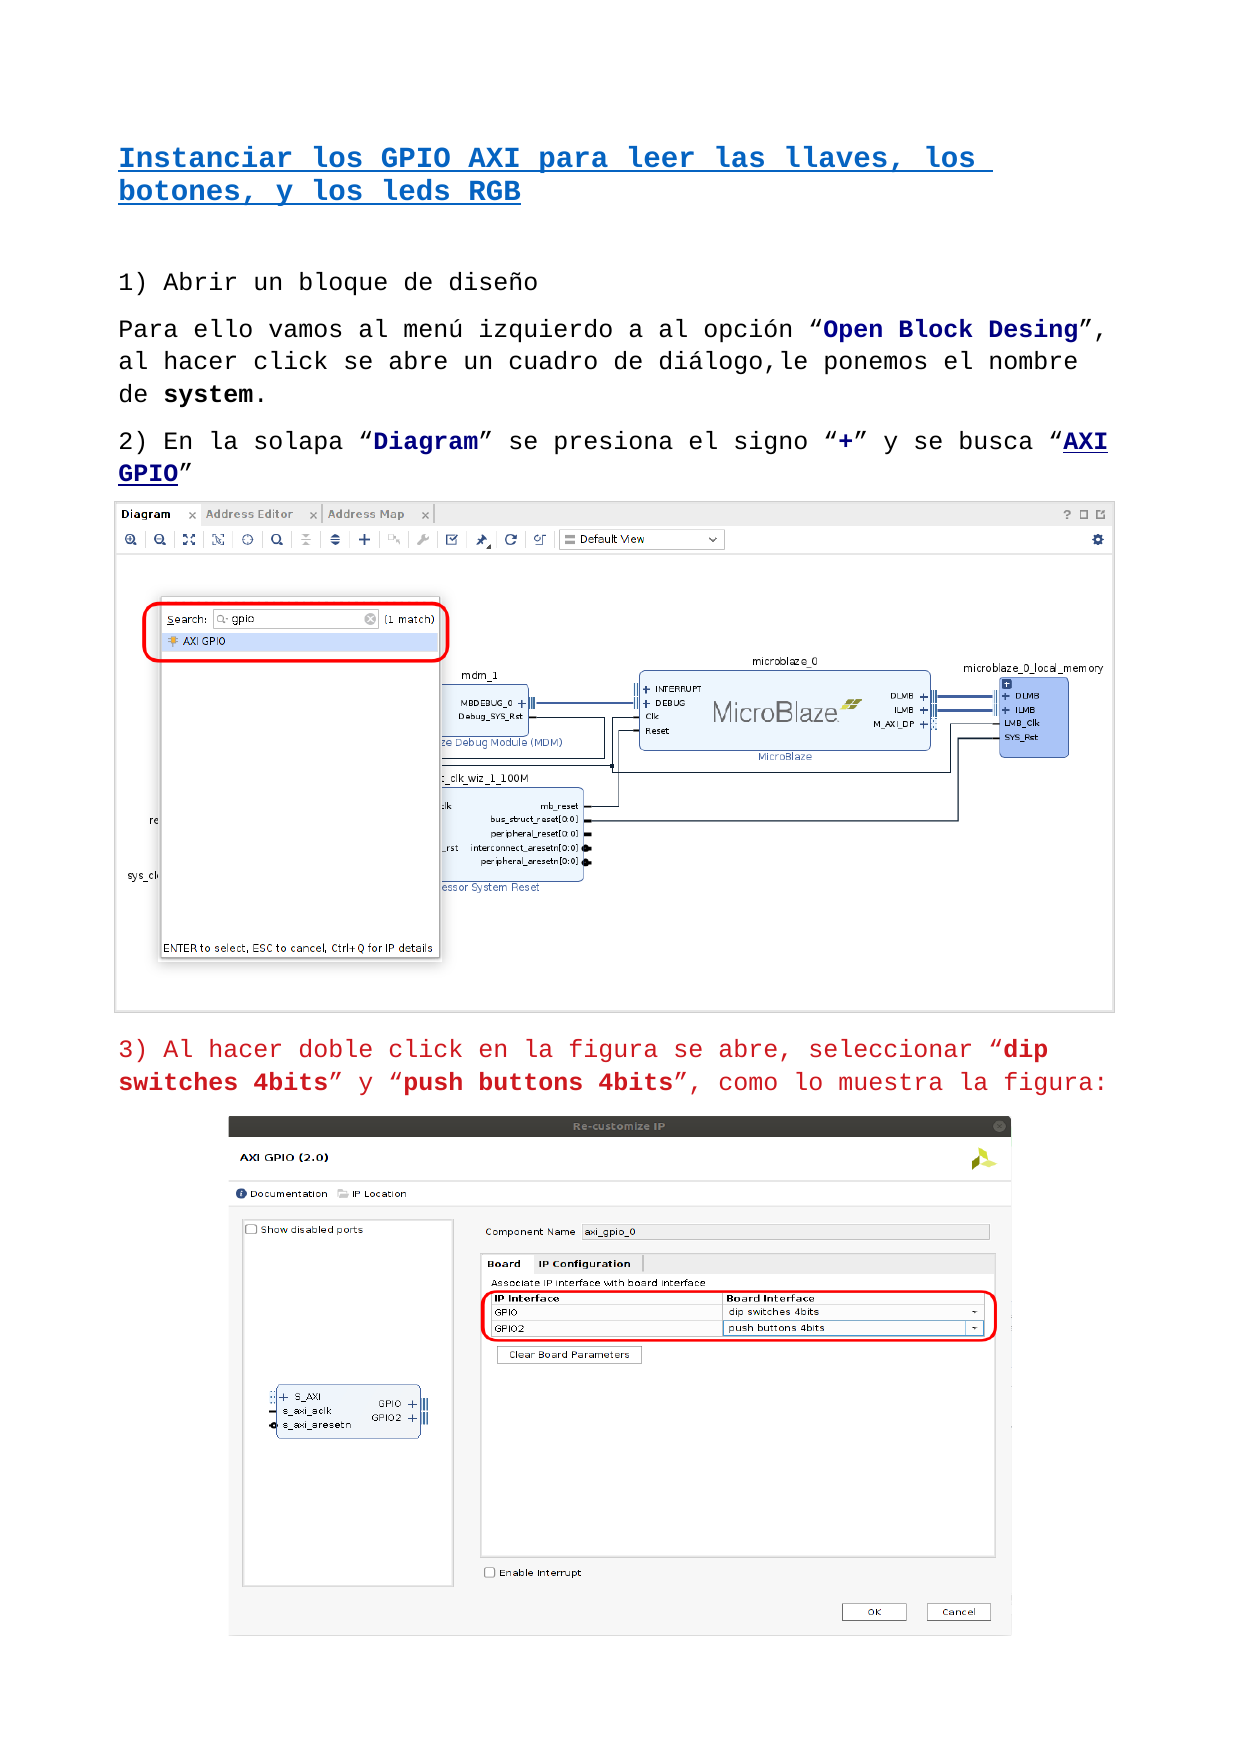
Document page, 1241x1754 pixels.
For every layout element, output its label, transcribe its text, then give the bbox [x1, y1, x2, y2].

text Para ello vamos al menú izquierdo a al opción “Open Block Desing”, al hacer click se abre un cuadro de diálogo,le ponemos el nombre de system. [118, 316, 1122, 410]
picture [111, 499, 1116, 1015]
text 2) En la solapa “Diagram” se presiona el signo “+” y se busca “AXI GPIO” [118, 428, 1122, 489]
text 3) Al hacer doble click en la figura se abre, seleccionar “dip switches 4bits” y “push buttons 4bits”, como lo muestra la figura: [118, 508, 1122, 1098]
subtitle Instanciar los GPIO AXI para leer las llaves, los botones, y los leds RGB [118, 143, 1122, 209]
picture [228, 1116, 1012, 1636]
text 1) Abrir un bloque de diseño [118, 269, 1122, 298]
